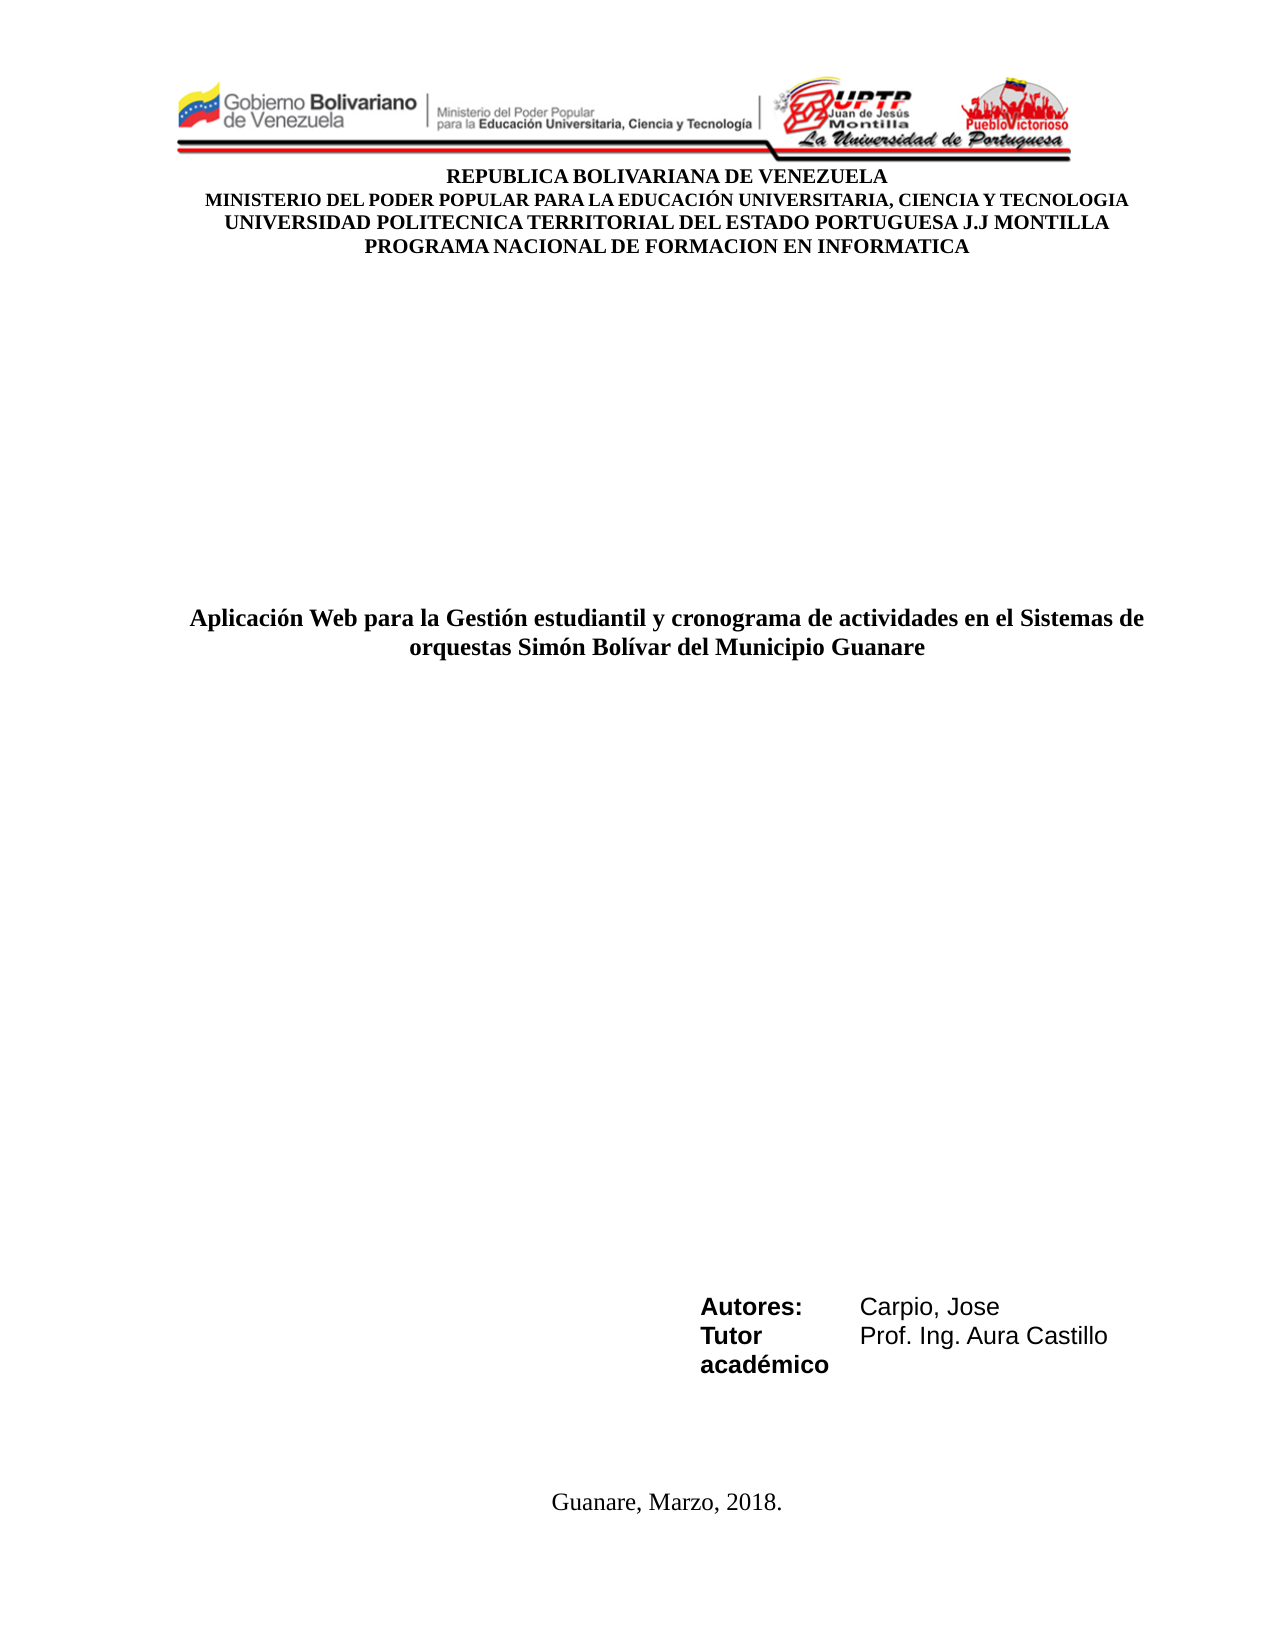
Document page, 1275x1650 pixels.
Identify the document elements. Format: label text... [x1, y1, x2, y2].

table_cell Tutor académico [689, 1321, 848, 1378]
table_header Autores: [689, 1292, 848, 1321]
text REPUBLICA BOLIVARIANA DE VENEZUELA [177, 164, 1157, 188]
text MINISTERIO DEL PODER POPULAR PARA LA EDUCACIÓN UNIVERSITARIA, CIENCIA Y TECNOLOGIA UNIVERSIDAD POLITECNICA TERRITORIAL DEL ESTADO PORTUGUESA J.J MONTILLA [177, 188, 1157, 234]
picture [177, 73, 1071, 165]
table_header Carpio, Jose [848, 1292, 1128, 1321]
text Aplicación Web para la Gestión estudiantil y cronograma de actividades en el Sistemas de orquestas Simón Bolívar del Municipio Guanare [177, 603, 1157, 661]
text Guanare, Marzo, 2018. [177, 1487, 1157, 1516]
text PROGRAMA NACIONAL DE FORMACION EN INFORMATICA [177, 234, 1157, 258]
table_cell Prof. Ing. Aura Castillo [848, 1321, 1128, 1378]
